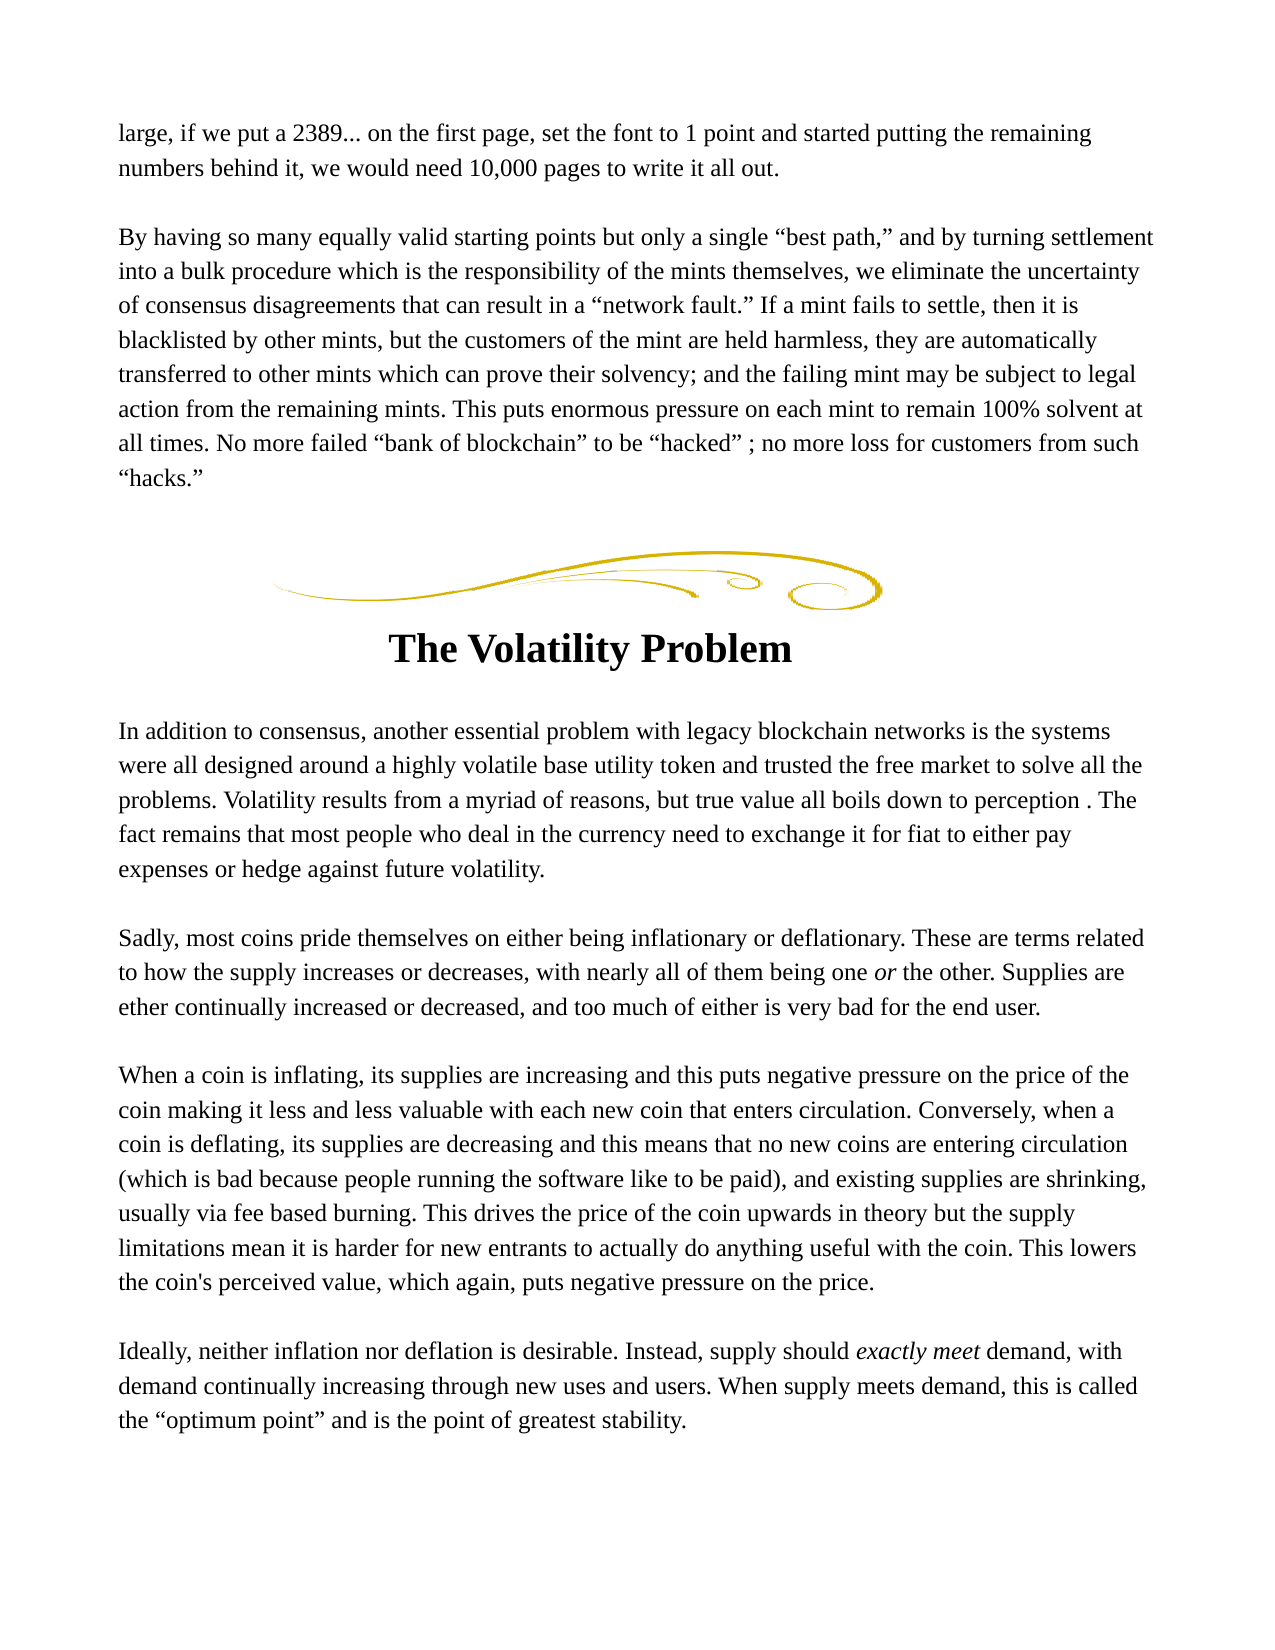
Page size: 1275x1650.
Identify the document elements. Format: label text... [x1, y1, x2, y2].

picture [272, 551, 883, 610]
text When a coin is inflating, its supplies are increasing and this puts negative pressure on the price of the coin making it less and less valuable with each new coin that enters circulation. Conversely, when a coin is deflating, its supplies are decreasing and this means that no new coins are entering circulation (which is bad because people running the software like to be paid), and existing supplies are shrinking, usually via fee based burning. This drives the price of the coin upwards in theory but the supply limitations mean it is harder for new entrants to actually do anything useful with the coin. This lowers the coin's perceived value, which again, puts negative pressure on the price. [118, 1061, 1157, 1296]
text large, if we put a 2389... on the first page, set the font to 1 point and started putting the remaining numbers behind it, we would need 10,000 pages to write it all out. [118, 118, 1157, 181]
text Sadly, most coins pride themselves on either being inflationary or deflationary. These are terms related to how the supply increases or decreases, with nearly all of them being one or the other. Supplies are ether continually increased or decreased, and too much of either is very bad for the end user. [118, 923, 1157, 1020]
text In addition to consensus, another essential problem with legacy blockchain networks is the systems were all designed around a highly volatile base utility token and trusted the free market to solve all the problems. Volatility results from a myriad of reasons, but true value all boils down to perception . The fact remains that most people who deal in the currency need to exchange it for fiat to either pay expenses or hedge against future volatility. [118, 716, 1157, 882]
text Ideally, neither inflation nor deflation is desirable. Instead, supply should exactly meet demand, with demand continually increasing through new uses and users. When supply meets demand, this is called the “optimum point” and is the point of greatest stability. [118, 1336, 1157, 1434]
text By having so many equally valid starting points but only a single “best path,” and by turning settlement into a bulk procedure which is the responsibility of the mints themselves, we eliminate the uncertainty of consensus disagreements that can result in a “network fault.” If a mint fails to settle, then it is blacklisted by other mints, but the customers of the mint are held harmless, they are automatically transferred to other mints which can prove their solvency; and the failing mint may be subject to legal action from the remaining mints. This puts enormous pressure on each mint to remain 100% solvent at all times. No more failed “bank of blockchain” to be “hacked” ; no more loss for customers from such “hacks.” [118, 222, 1157, 492]
text The Volatility Problem [118, 624, 1157, 672]
